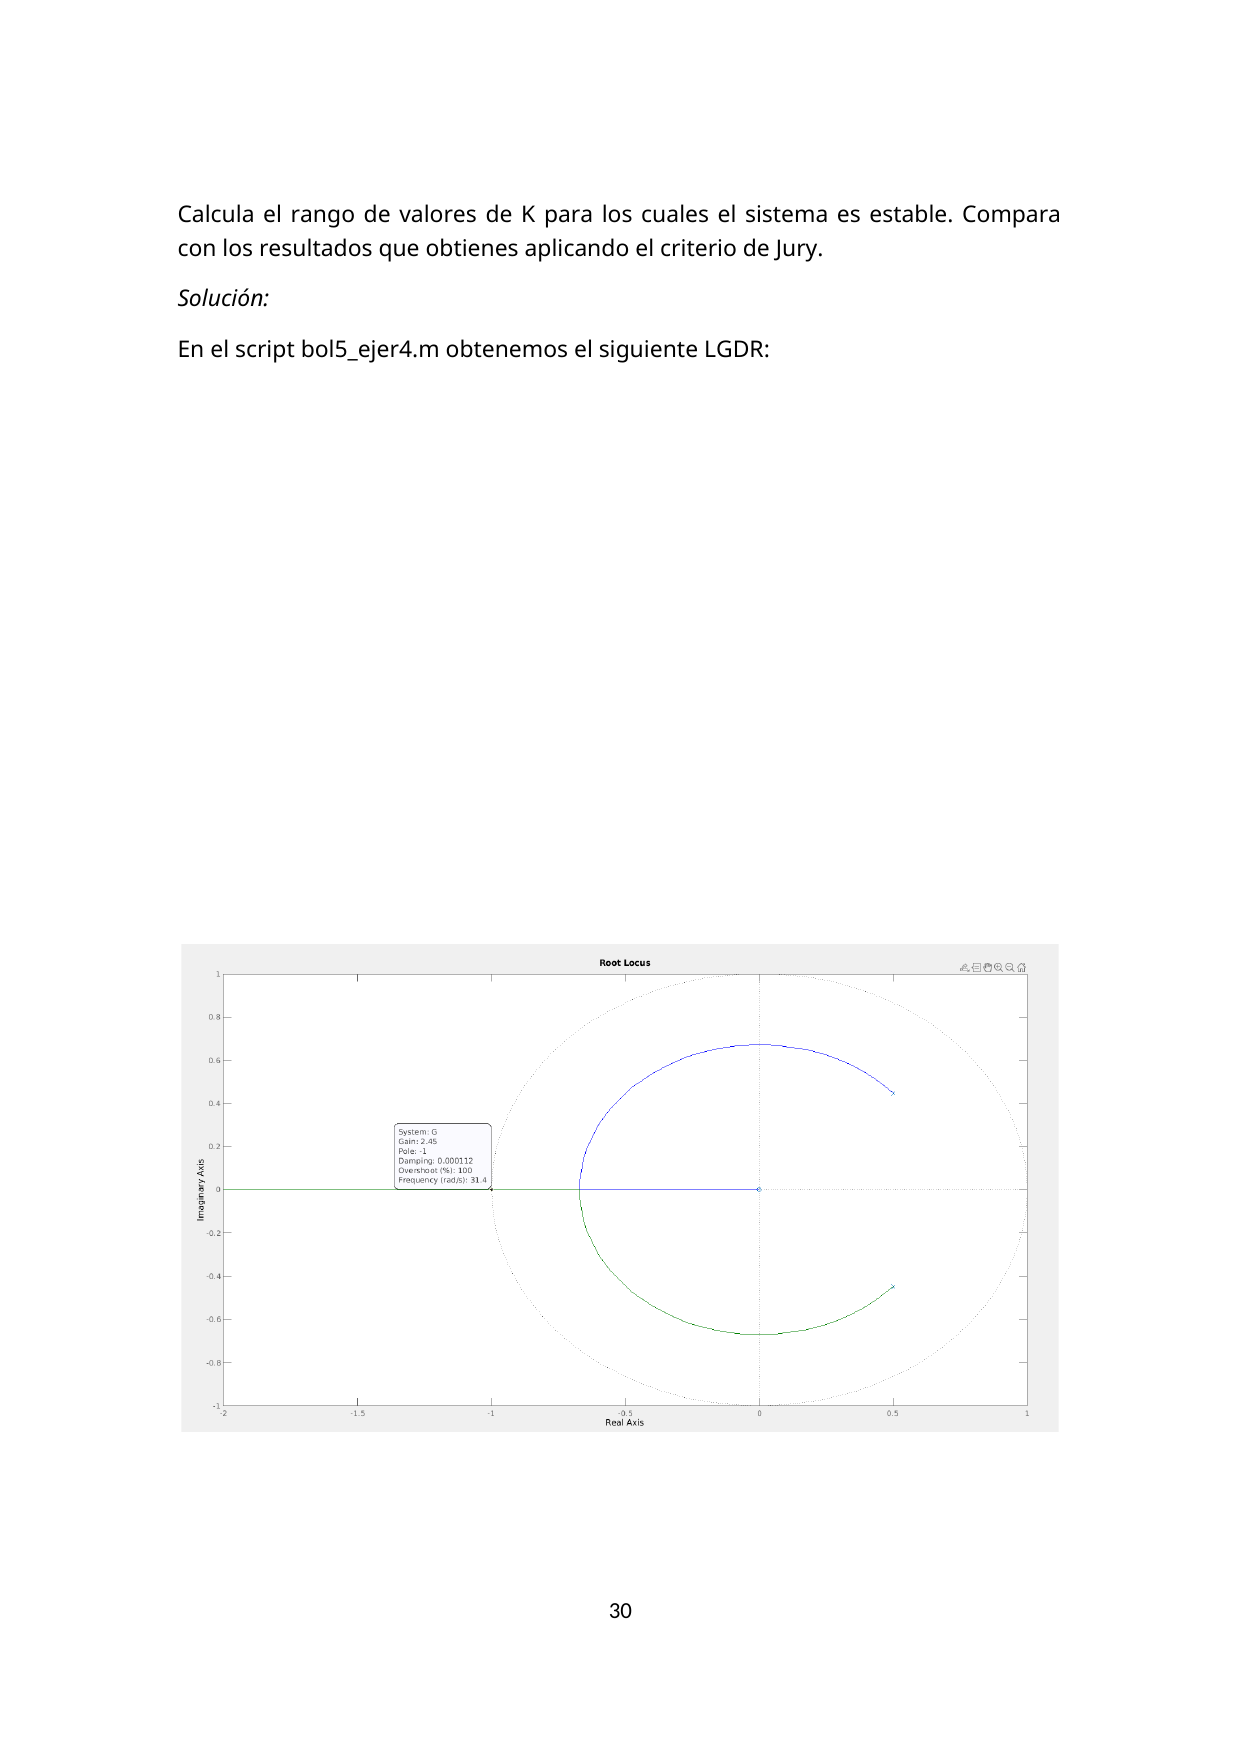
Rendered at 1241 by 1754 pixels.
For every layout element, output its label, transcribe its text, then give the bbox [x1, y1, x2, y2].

text Solución: [177, 282, 1063, 313]
text Calcula el rango de valores de K para los cuales el sistema es estable. Compara con los resultados que obtienes aplicando el criterio de Jury. [177, 198, 1063, 263]
text En el script bol5_ejer4.m obtenemos el siguiente LGDR: [177, 333, 1063, 364]
picture [181, 944, 1059, 1432]
